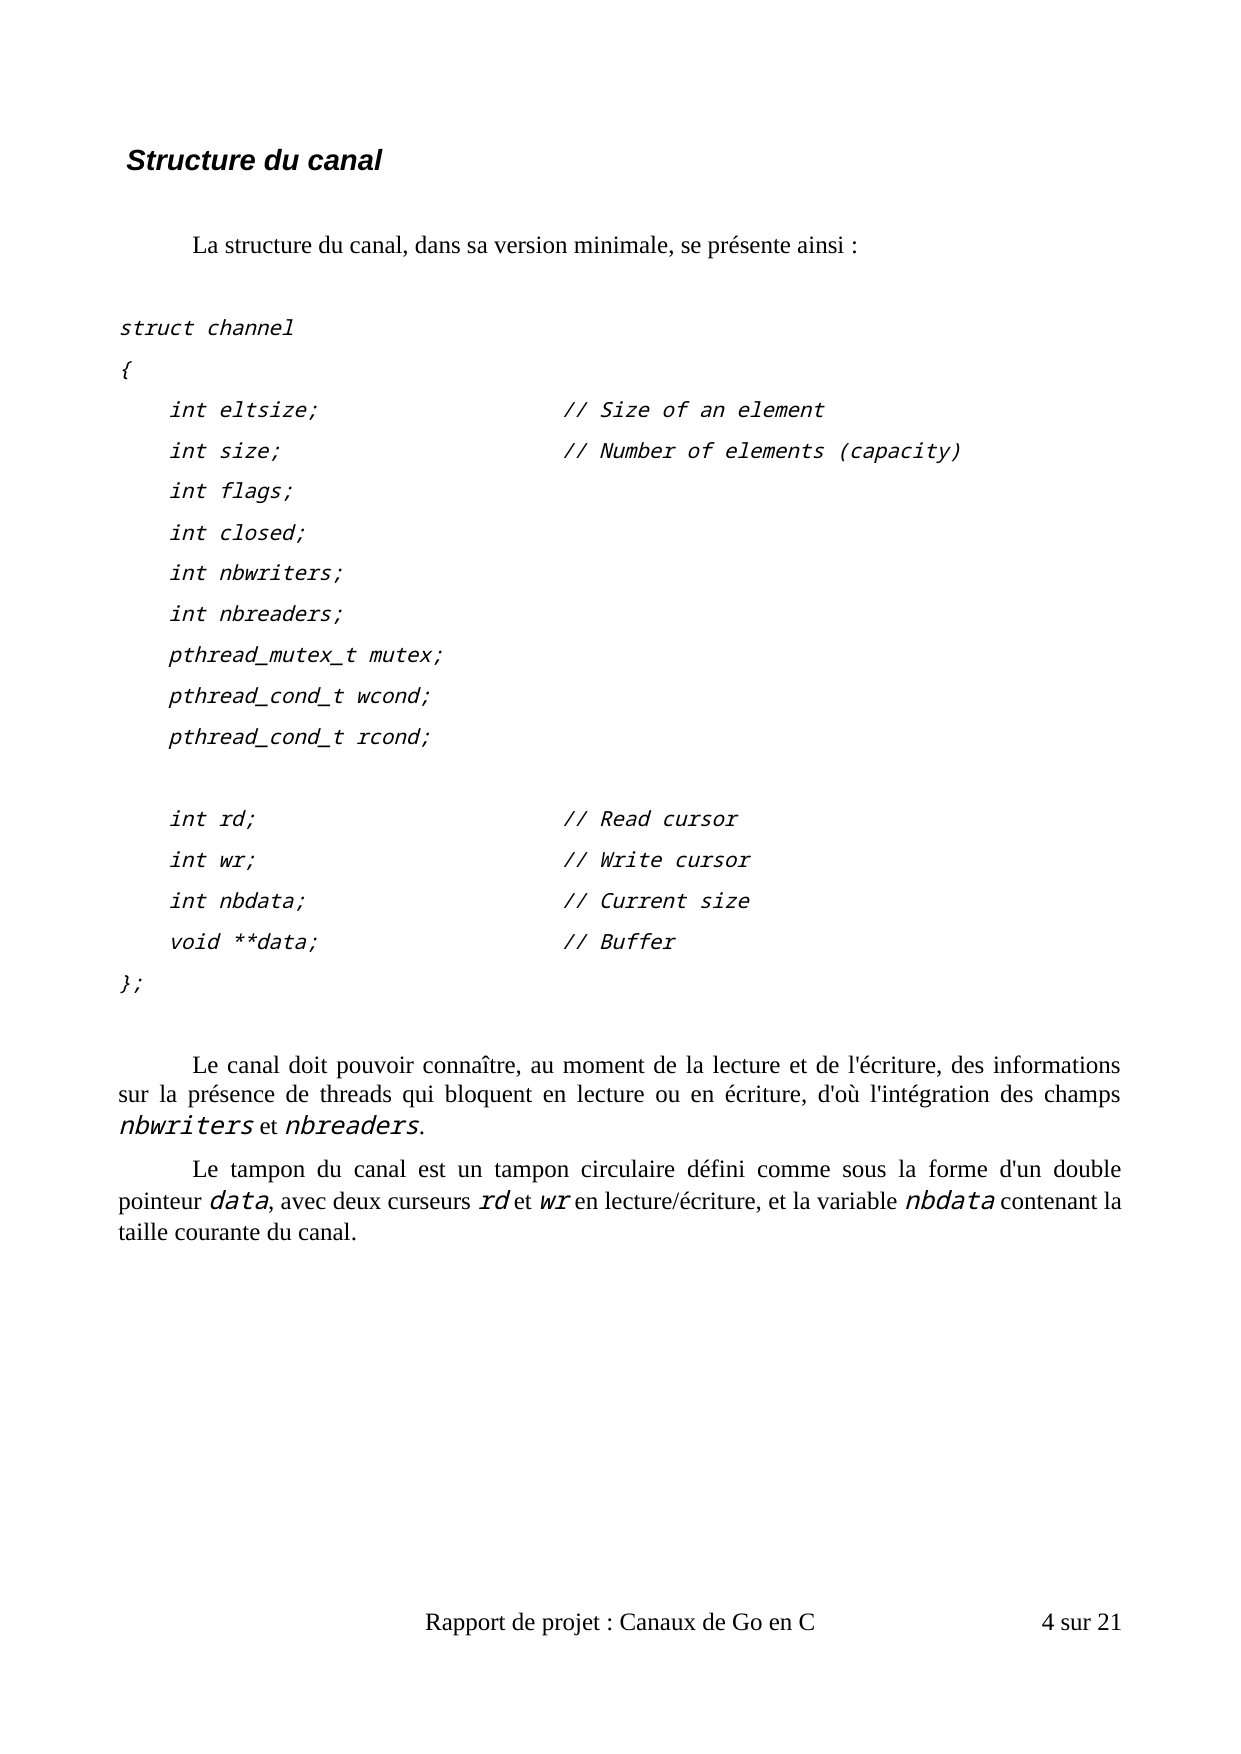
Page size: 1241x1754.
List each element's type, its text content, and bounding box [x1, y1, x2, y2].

text pthread_cond_t rcond; [118, 722, 1122, 751]
subtitle Structure du canal [118, 143, 1122, 177]
text int nbdata; // Current size [118, 886, 1122, 914]
text int size; // Number of elements (capacity) [118, 436, 1122, 464]
text int wr; // Write cursor [118, 845, 1122, 873]
text int nbreaders; [118, 599, 1122, 628]
text int nbwriters; [118, 558, 1122, 587]
text }; [118, 968, 1122, 996]
text La structure du canal, dans sa version minimale, se présente ainsi : [118, 230, 1122, 259]
text int rd; // Read cursor [118, 804, 1122, 833]
text int eltsize; // Size of an element [118, 395, 1122, 423]
text void **data; // Buffer [118, 927, 1122, 955]
text pthread_cond_t wcond; [118, 681, 1122, 710]
text int flags; [118, 477, 1122, 505]
text { [118, 354, 1122, 382]
text Le tampon du canal est un tampon circulaire défini comme sous la forme d'un double pointeur data, avec deux curseurs rd et wr en lecture/écriture, et la variable nbdata contenant la taille courante du canal. [118, 1154, 1122, 1246]
text int closed; [118, 518, 1122, 546]
text struct channel [118, 313, 1122, 341]
text Le canal doit pouvoir connaître, au moment de la lecture et de l'écriture, des informations sur la présence de threads qui bloquent en lecture ou en écriture, d'où l'intégration des champs nbwriters et nbreaders. [118, 1050, 1122, 1142]
text pthread_mutex_t mutex; [118, 640, 1122, 669]
